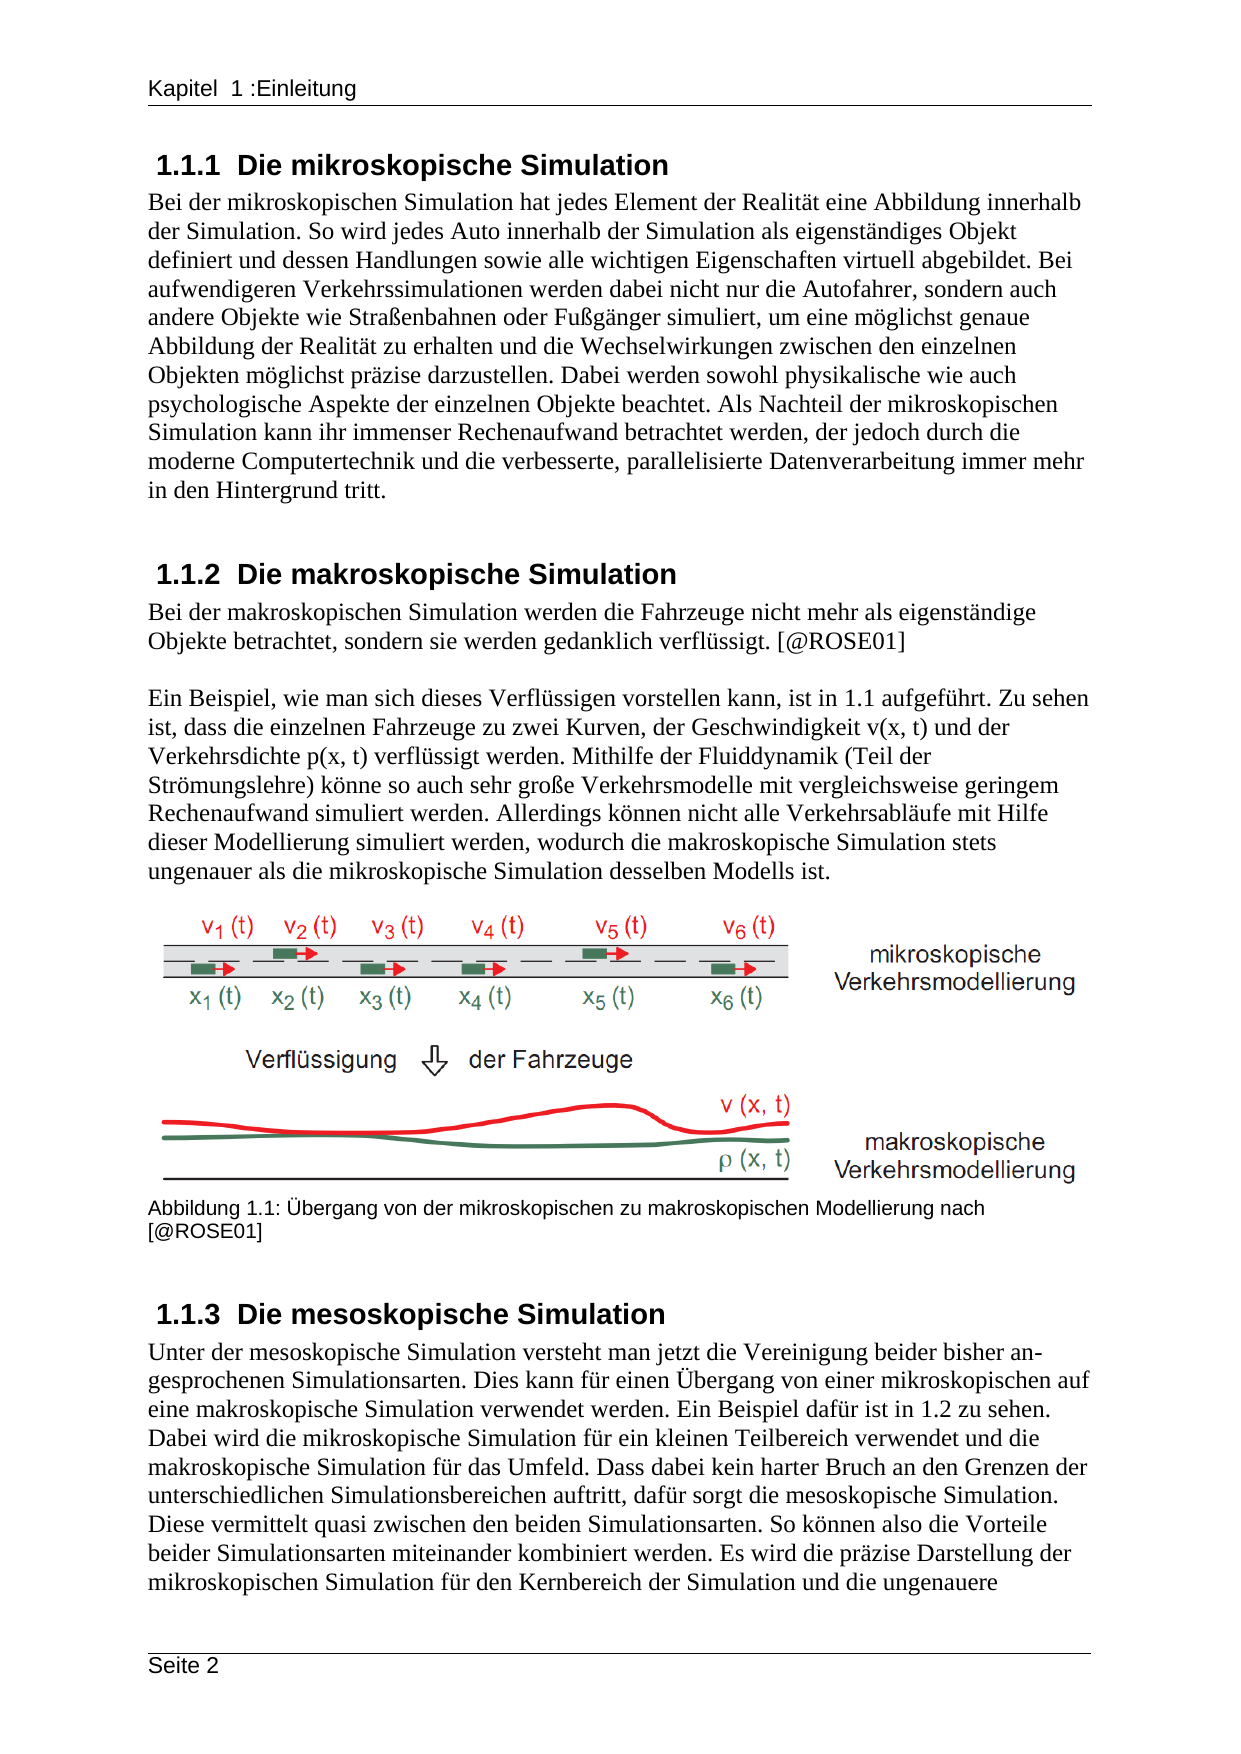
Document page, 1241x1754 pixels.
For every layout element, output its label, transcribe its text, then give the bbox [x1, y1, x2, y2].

text Abbildung 1.1: Übergang von der mikroskopischen zu makroskopischen Modellierung nach [@ROSE01] [148, 1196, 1092, 1243]
subtitle Die mikroskopische Simulation [148, 148, 1092, 181]
text Bei der makroskopischen Simulation werden die Fahrzeuge nicht mehr als eigenständige Objekte betrachtet, sondern sie werden gedanklich verflüssigt. [@ROSE01] [148, 597, 1092, 655]
picture [147, 897, 1093, 1196]
text Ein Beispiel, wie man sich dieses Verflüssigen vorstellen kann, ist in Abbildung 1.1 aufgeführt. Zu sehen ist, dass die einzelnen Fahrzeuge zu zwei Kurven, der Geschwindigkeit v(x, t) und der Verkehrsdichte p(x, t) verflüssigt werden. Mithilfe der Fluiddynamik (Teil der Strömungslehre) könne so auch sehr große Verkehrsmodelle mit vergleichsweise geringem Rechenaufwand simuliert werden. Allerdings können nicht alle Verkehrsabläufe mit Hilfe dieser Modellierung simuliert werden, wodurch die makroskopische Simulation stets ungenauer als die mikroskopische Simulation desselben Modells ist. [148, 683, 1092, 885]
text Bei der mikroskopischen Simulation hat jedes Element der Realität eine Abbildung innerhalb der Simulation. So wird jedes Auto innerhalb der Simulation als eigenständiges Objekt definiert und dessen Handlungen sowie alle wichtigen Eigenschaften virtuell abgebildet. Bei aufwendigeren Verkehrssimulationen werden dabei nicht nur die Autofahrer, sondern auch andere Objekte wie Straßenbahnen oder Fußgänger simuliert, um eine möglichst genaue Abbildung der Realität zu erhalten und die Wechselwirkungen zwischen den einzelnen Objekten möglichst präzise darzustellen. Dabei werden sowohl physikalische wie auch psychologische Aspekte der einzelnen Objekte beachtet. Als Nachteil der mikroskopischen Simulation kann ihr immenser Rechenaufwand betrachtet werden, der jedoch durch die moderne Computertechnik und die verbesserte, parallelisierte Datenverarbeitung immer mehr in den Hintergrund tritt. [148, 187, 1092, 504]
subtitle Die makroskopische Simulation [148, 557, 1092, 591]
text Unter der mesoskopische Simulation versteht man jetzt die Vereinigung beider bisher an­gesprochenen Simulationsarten. Dies kann für einen Übergang von einer mikroskopischen auf eine makroskopische Simulation verwendet werden. Ein Beispiel dafür ist in Abbildung 1.2 zu sehen. Dabei wird die mikroskopische Simulation für ein kleinen Teilbereich verwendet und die makroskopische Simulation für das Umfeld. Dass dabei kein harter Bruch an den Grenzen der unterschiedlichen Simulationsbereichen auftritt, dafür sorgt die mesoskopische Simulation. Diese vermittelt quasi zwischen den beiden Simulationsarten. So können also die Vorteile beider Simulationsarten miteinander kombiniert werden. Es wird die präzise Darstellung der mikroskopischen Simulation für den Kernbereich der Simulation und die ungenauere makroskopische Simulation für das eher unwichtigere Umfeld der Simulation verwendet. Somit kann trotz begrenzter Rechenleistung ein ziemlich genaues Modell für verschiedene Verkehrssituationen erstellt werden. [148, 1337, 1092, 1596]
subtitle Die mesoskopische Simulation [148, 1297, 1092, 1331]
